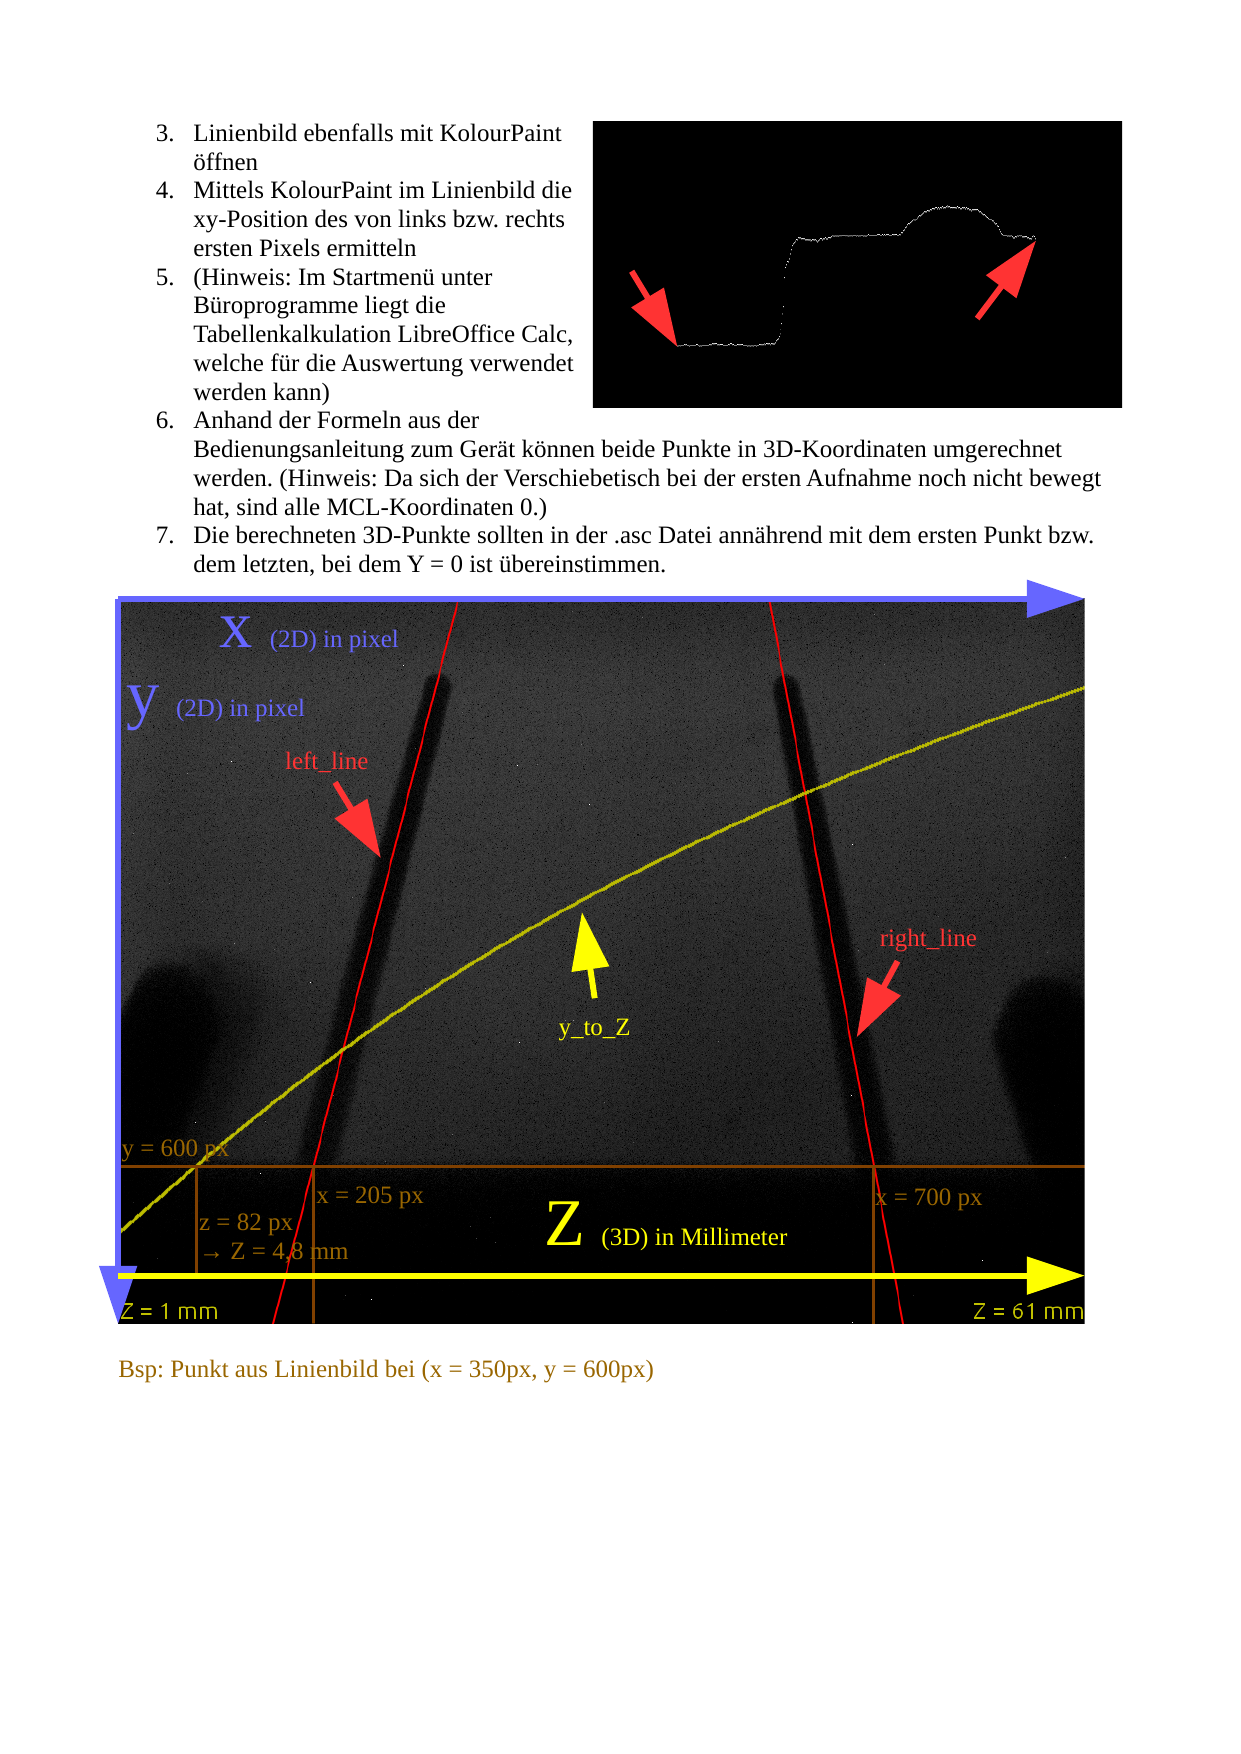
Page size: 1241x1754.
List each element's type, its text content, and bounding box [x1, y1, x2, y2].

picture [119, 1276, 1085, 1324]
list Die berechneten 3D-Punkte sollten in der .asc Datei annährend mit dem ersten Punkt bzw. dem letzten, bei dem Y = 0 ist übereinstimmen. [156, 521, 1122, 578]
list Linienbild ebenfalls mit KolourPaint öffnen [156, 118, 1122, 176]
picture [592, 121, 1123, 408]
list Anhand der Formeln aus der Bedienungsanleitung zum Gerät können beide Punkte in 3D-Koordinaten umgerechnet werden. (Hinweis: Da sich der Verschiebetisch bei der ersten Aufnahme noch nicht bewegt hat, sind alle MCL-Koordinaten 0.) [156, 406, 1122, 521]
text Bsp: Punkt aus Linienbild bei (x = 350px, y = 600px) [118, 1354, 1122, 1383]
list (Hinweis: Im Startmenü unter Büroprogramme liegt die Tabellenkalkulation LibreOffice Calc, welche für die Auswertung verwendet werden kann) [156, 262, 592, 406]
list Mittels KolourPaint im Linienbild die xy-Position des von links bzw. rechts ersten Pixels ermitteln [156, 176, 592, 262]
picture [121, 599, 1085, 1275]
